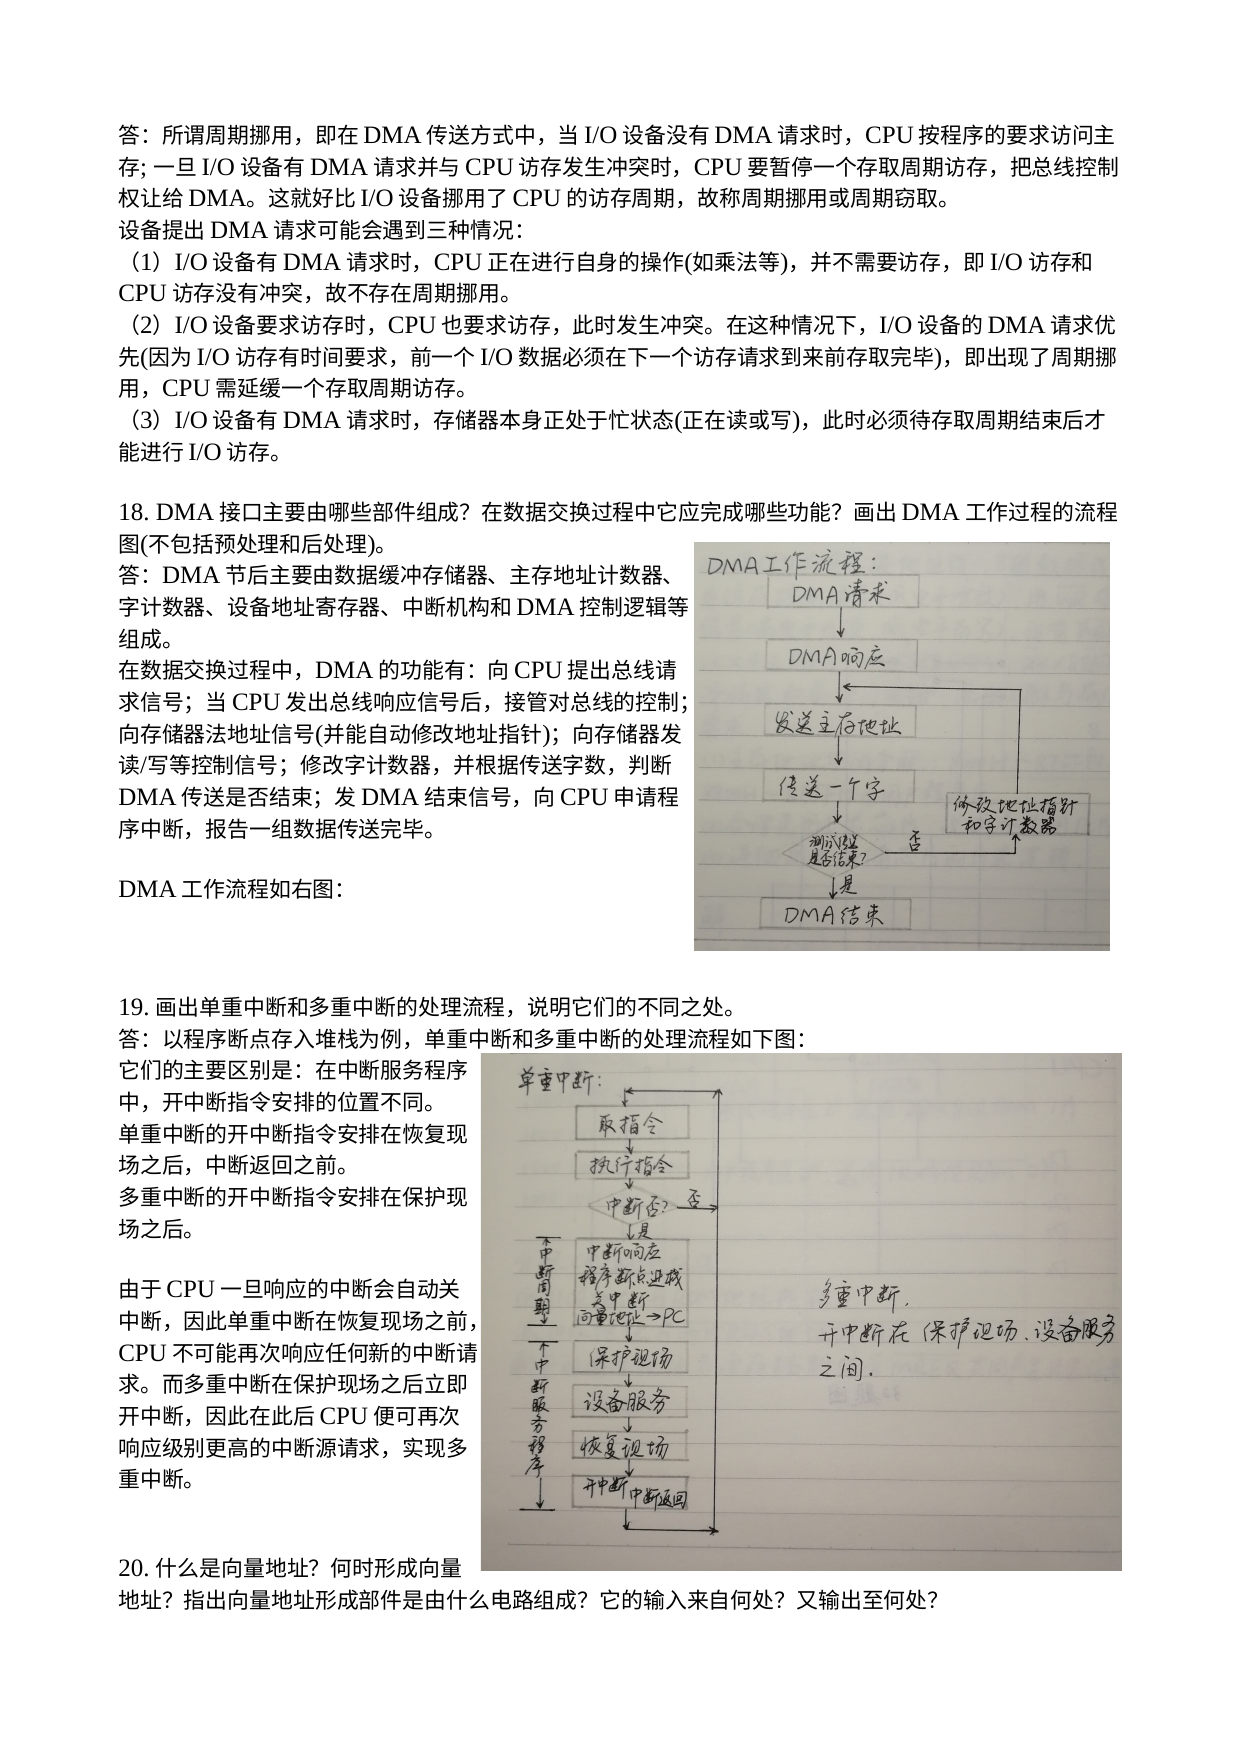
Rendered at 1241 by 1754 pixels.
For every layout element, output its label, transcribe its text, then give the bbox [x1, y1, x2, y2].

picture [480, 1053, 1122, 1571]
text （2）I/O设备要求访存时，CPU也要求访存，此时发生冲突。在这种情况下，I/O设备的DMA请求优先(因为I/O访存有时间要求，前一个I/O数据必须在下一个访存请求到来前存取完毕)，即出现了周期挪用，CPU需延缓一个存取周期访存。 [118, 308, 1122, 403]
text 设备提出DMA请求可能会遇到三种情况： [118, 213, 1122, 245]
text 20. 什么是向量地址？何时形成向量地址？指出向量地址形成部件是由什么电路组成？它的输入来自何处？又输出至何处？ [118, 1551, 1122, 1615]
picture [694, 542, 1110, 951]
text 多重中断的开中断指令安排在保护现场之后。 [118, 1180, 480, 1243]
text 答：所谓周期挪用，即在DMA传送方式中，当I/O设备没有DMA请求时，CPU按程序的要求访问主存; 一旦I/O设备有DMA请求并与CPU访存发生冲突时，CPU要暂停一个存取周期访存，把总线控制权让给DMA。这就好比I/O设备挪用了CPU的访存周期，故称周期挪用或周期窃取。 [118, 118, 1122, 213]
text DMA工作流程如右图： [118, 872, 694, 904]
text （1）I/O设备有DMA请求时，CPU正在进行自身的操作(如乘法等)，并不需要访存，即I/O访存和CPU访存没有冲突，故不存在周期挪用。 [118, 245, 1122, 308]
text [1110, 872, 1122, 904]
text 单重中断的开中断指令安排在恢复现场之后，中断返回之前。 [118, 1117, 480, 1180]
text （3）I/O设备有DMA请求时，存储器本身正处于忙状态(正在读或写)，此时必须待存取周期结束后才能进行I/O访存。 [118, 403, 1122, 466]
text 由于CPU一旦响应的中断会自动关中断，因此单重中断在恢复现场之前，CPU不可能再次响应任何新的中断请求。而多重中断在保护现场之后立即开中断，因此在此后CPU便可再次响应级别更高的中断源请求，实现多重中断。 [118, 1272, 480, 1494]
text 19. 画出单重中断和多重中断的处理流程，说明它们的不同之处。 [118, 990, 1122, 1022]
text 在数据交换过程中，DMA的功能有：向CPU提出总线请求信号；当CPU发出总线响应信号后，接管对总线的控制；向存储器法地址信号(并能自动修改地址指针)；向存储器发读/写等控制信号；修改字计数器，并根据传送字数，判断DMA传送是否结束；发DMA结束信号，向CPU申请程序中断，报告一组数据传送完毕。 [118, 653, 694, 843]
text 答：DMA节后主要由数据缓冲存储器、主存地址计数器、字计数器、设备地址寄存器、中断机构和DMA控制逻辑等组成。 [118, 558, 694, 653]
text [1110, 558, 1122, 653]
text 它们的主要区别是：在中断服务程序中，开中断指令安排的位置不同。 [118, 1053, 480, 1117]
text 答：以程序断点存入堆栈为例，单重中断和多重中断的处理流程如下图： [118, 1022, 1122, 1053]
text 18. DMA接口主要由哪些部件组成？在数据交换过程中它应完成哪些功能？画出DMA工作过程的流程图(不包括预处理和后处理)。 [118, 495, 1122, 558]
